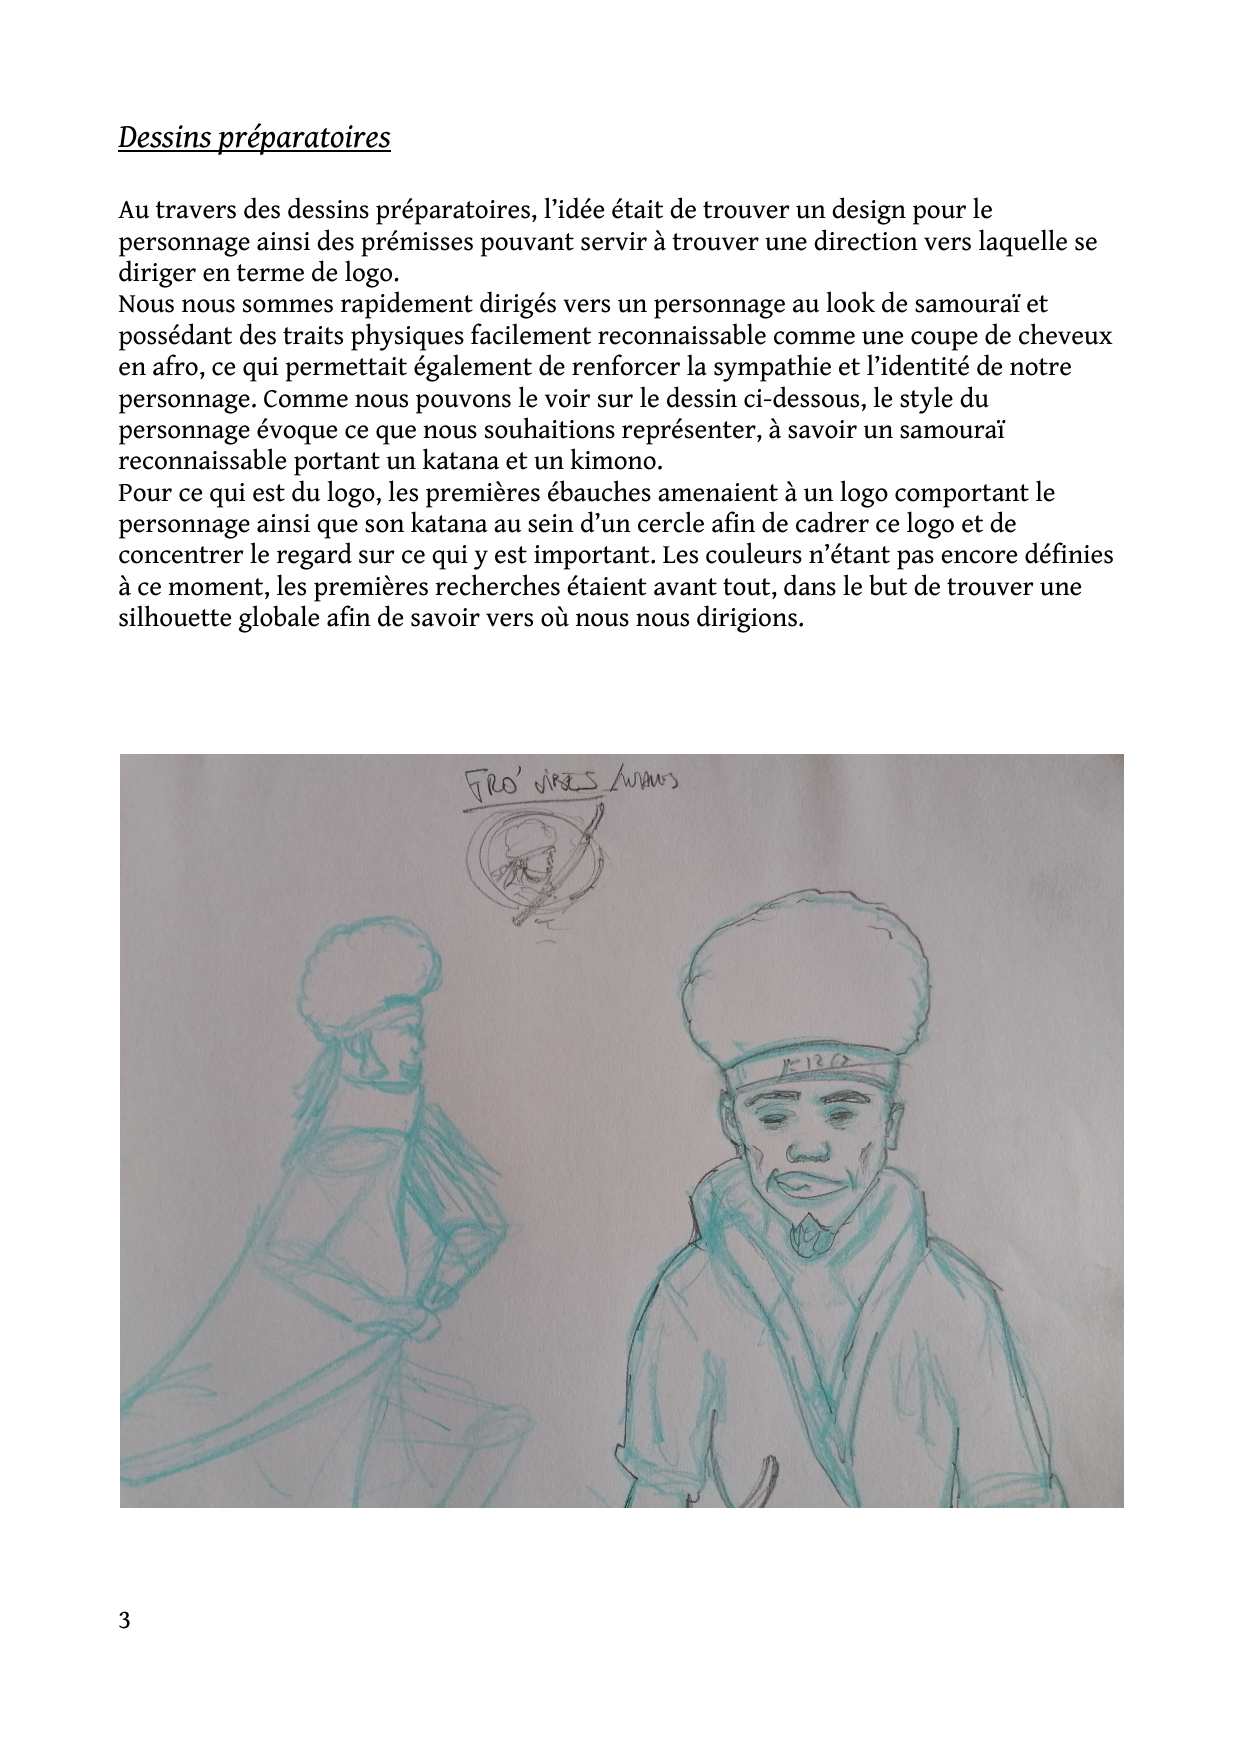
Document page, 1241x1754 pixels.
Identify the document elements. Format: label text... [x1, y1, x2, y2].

text Pour ce qui est du logo, les premières ébauches amenaient à un logo comportant le personnage ainsi que son katana au sein d’un cercle afin de cadrer ce logo et de concentrer le regard sur ce qui y est important. Les couleurs n’étant pas encore définies à ce moment, les premières recherches étaient avant tout, dans le but de trouver une silhouette globale afin de savoir vers où nous nous dirigions. [118, 477, 1122, 634]
text Au travers des dessins préparatoires, l’idée était de trouver un design pour le personnage ainsi des prémisses pouvant servir à trouver une direction vers laquelle se diriger en terme de logo. [118, 195, 1122, 289]
text Nous nous sommes rapidement dirigés vers un personnage au look de samouraï et possédant des traits physiques facilement reconnaissable comme une coupe de cheveux en afro, ce qui permettait également de renforcer la sympathie et l’identité de notre personnage. Comme nous pouvons le voir sur le dessin ci-dessous, le style du personnage évoque ce que nous souhaitions représenter, à savoir un samouraï reconnaissable portant un katana et un kimono. [118, 289, 1122, 477]
picture [120, 754, 1124, 1508]
text Dessins préparatoires [118, 118, 1122, 157]
